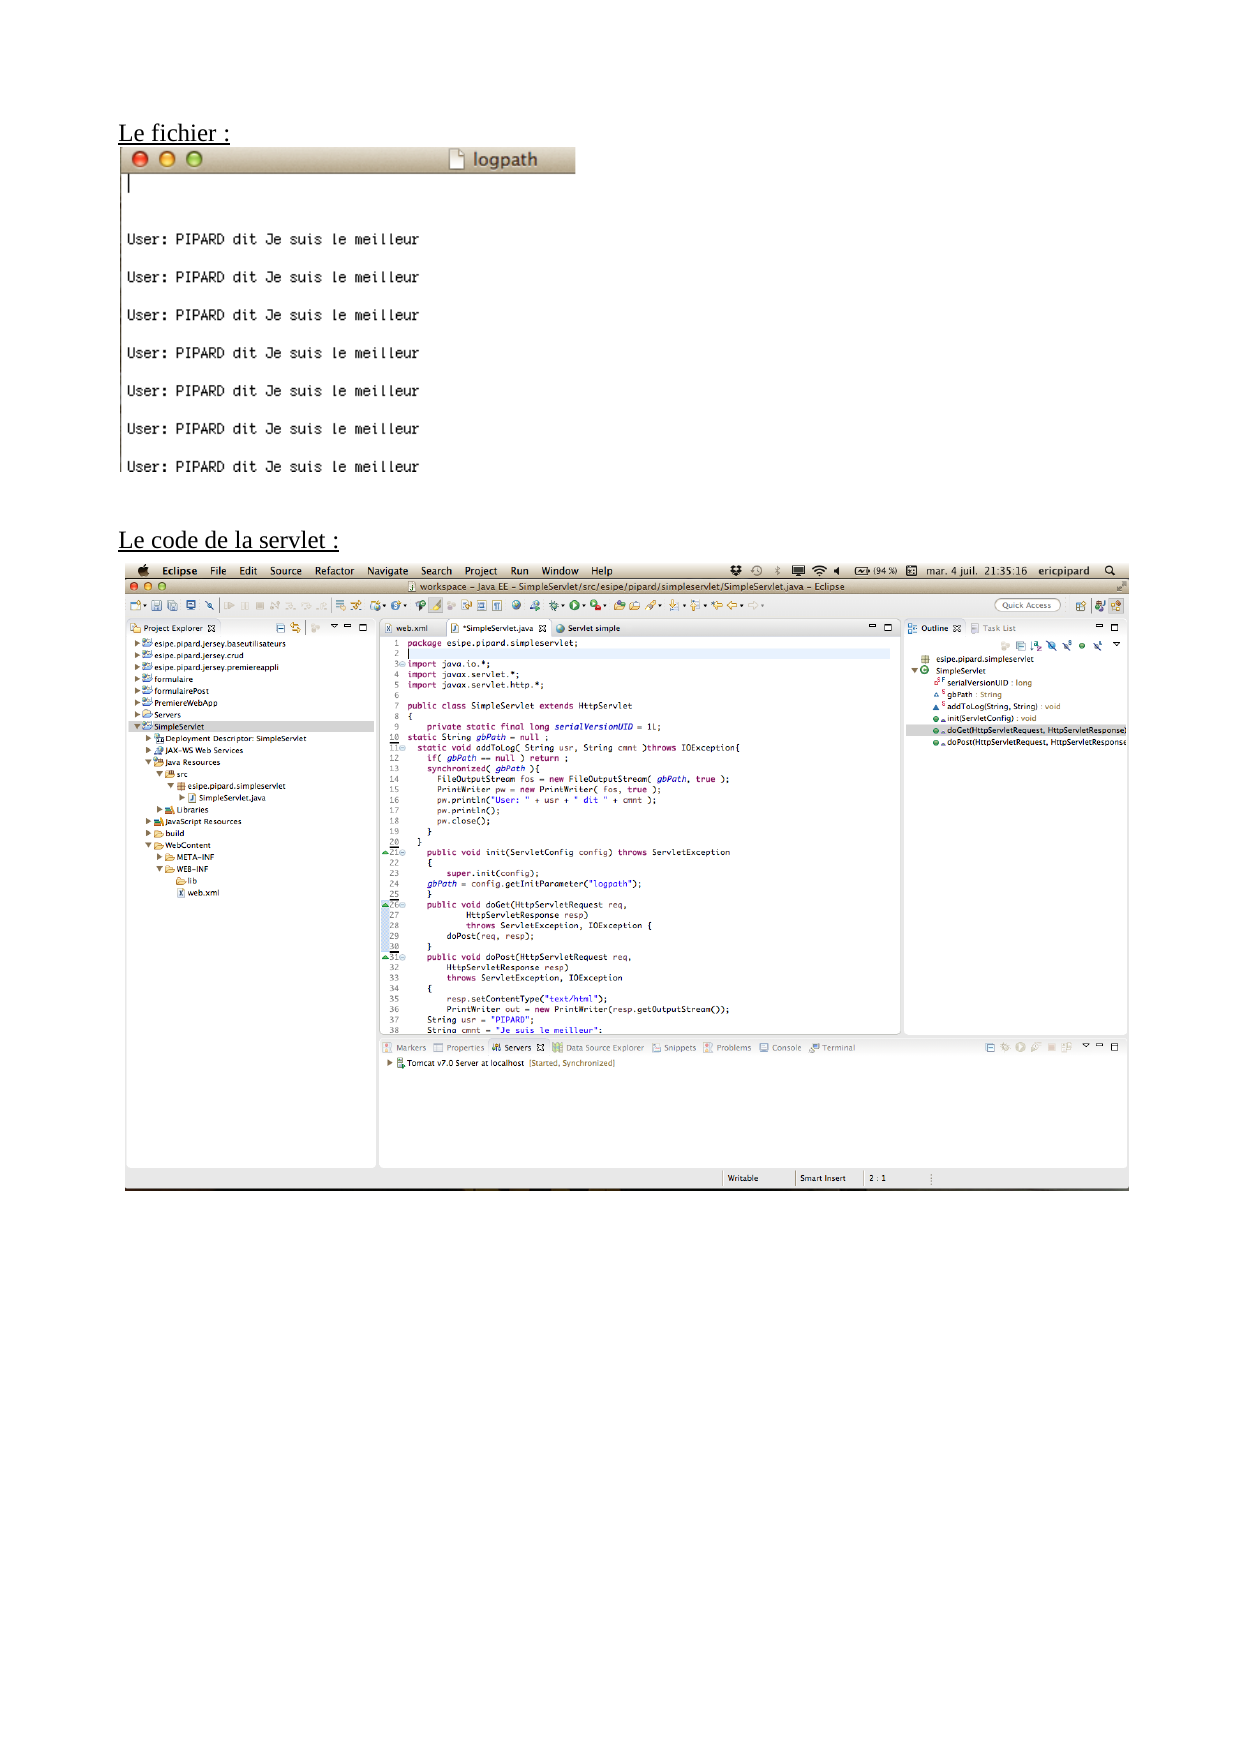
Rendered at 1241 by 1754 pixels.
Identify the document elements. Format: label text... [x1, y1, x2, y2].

picture [125, 563, 1129, 1191]
text Le code de la servlet : [118, 525, 1122, 554]
picture [120, 147, 576, 472]
text Le fichier : [118, 118, 1122, 147]
